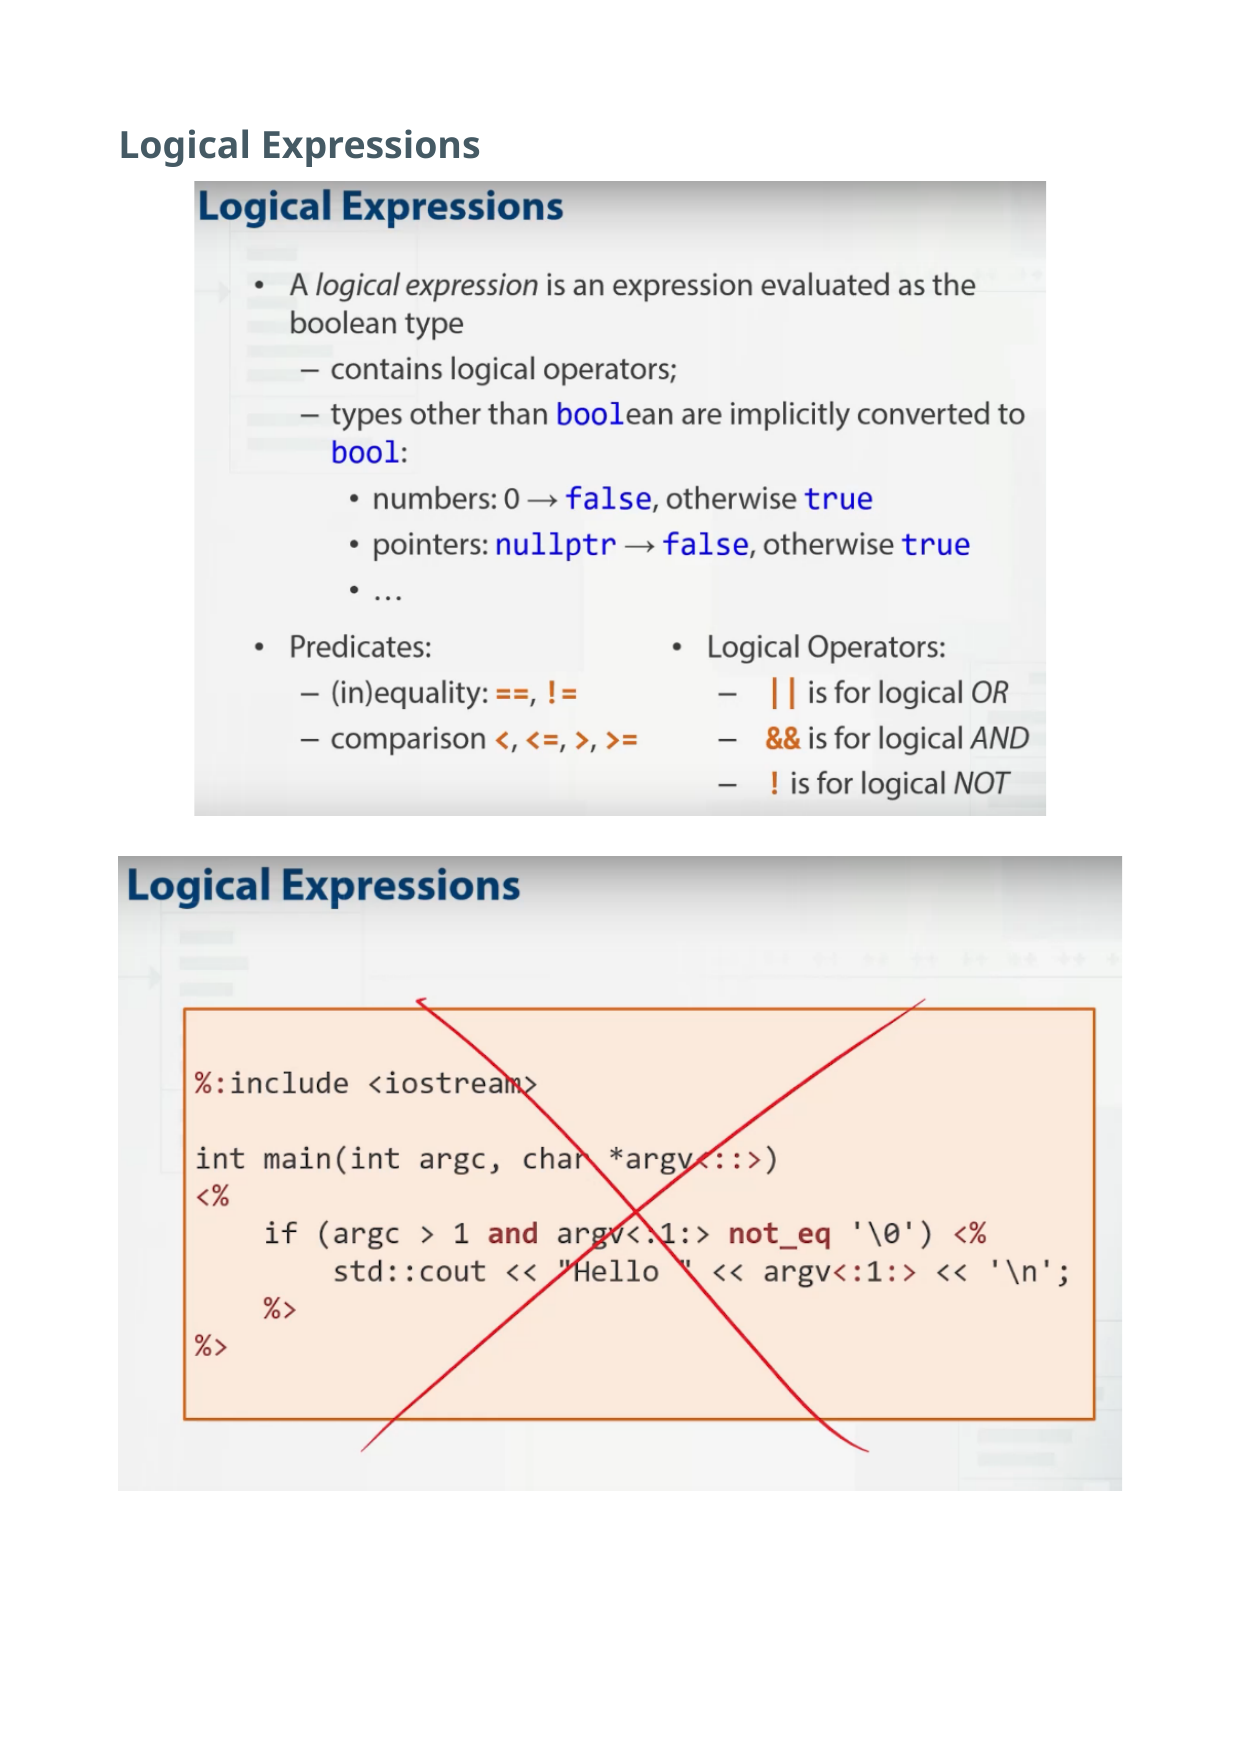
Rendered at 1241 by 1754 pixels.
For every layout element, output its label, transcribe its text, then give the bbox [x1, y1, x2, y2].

picture [118, 856, 1123, 1491]
subtitle Logical Expressions [118, 118, 1122, 169]
picture [194, 181, 1047, 816]
